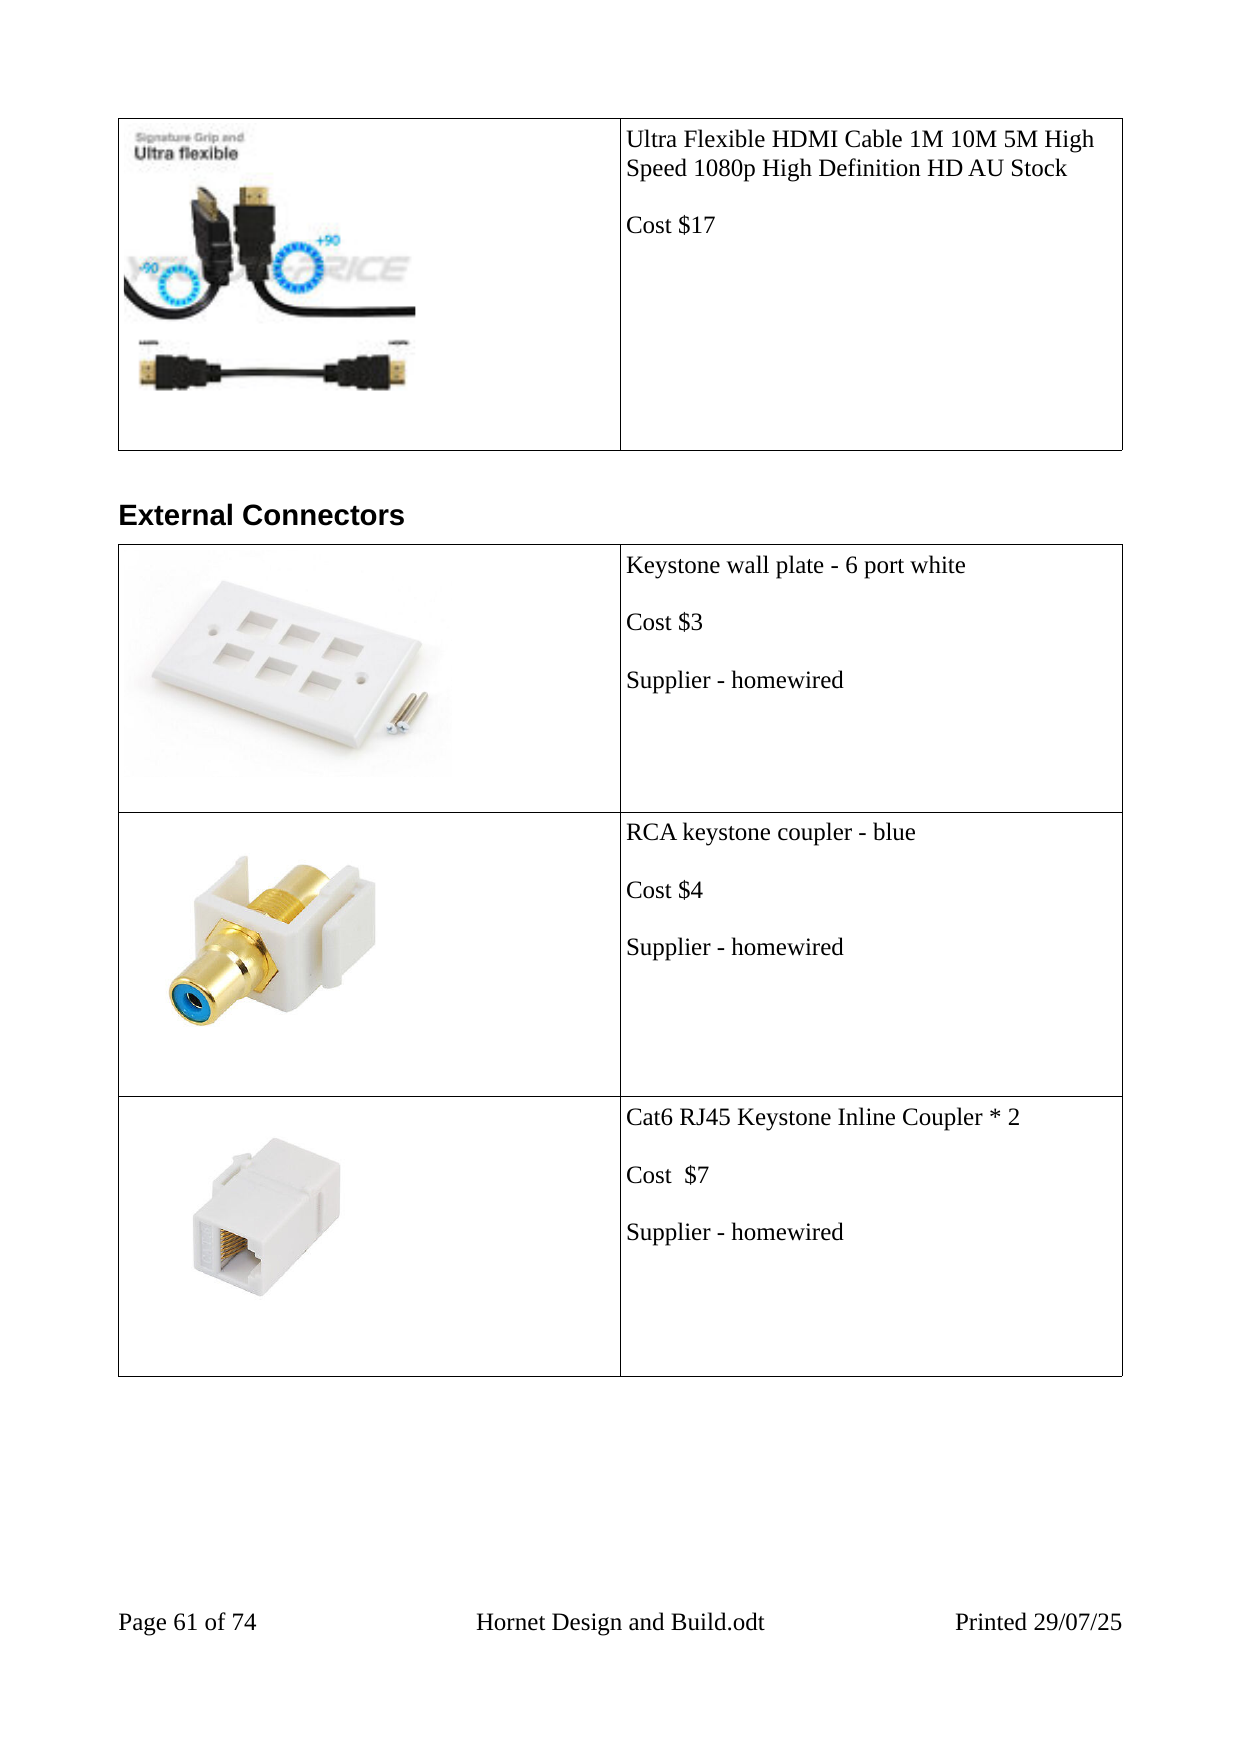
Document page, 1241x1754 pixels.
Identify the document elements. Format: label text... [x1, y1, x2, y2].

table_cell RCA keystone coupler - blue Cost $4 Supplier - homewired [621, 813, 1122, 1096]
table_cell [119, 119, 620, 450]
picture [123, 1102, 407, 1342]
picture [123, 817, 423, 1062]
table_header Keystone wall plate - 6 port white Cost $3 Supplier - homewired [621, 545, 1122, 812]
picture [123, 123, 416, 416]
table_cell Ultra Flexible HDMI Cable 1M 10M 5M High Speed 1080p High Definition HD AU Stock Cost $17 [621, 119, 1122, 450]
table_header [119, 545, 620, 812]
subtitle External Connectors [118, 498, 1122, 532]
table_cell Cat6 RJ45 Keystone Inline Coupler * 2 Cost $7 Supplier - homewired [621, 1097, 1122, 1376]
table_cell [119, 1097, 620, 1376]
table_cell [119, 813, 620, 1096]
picture [123, 550, 453, 777]
